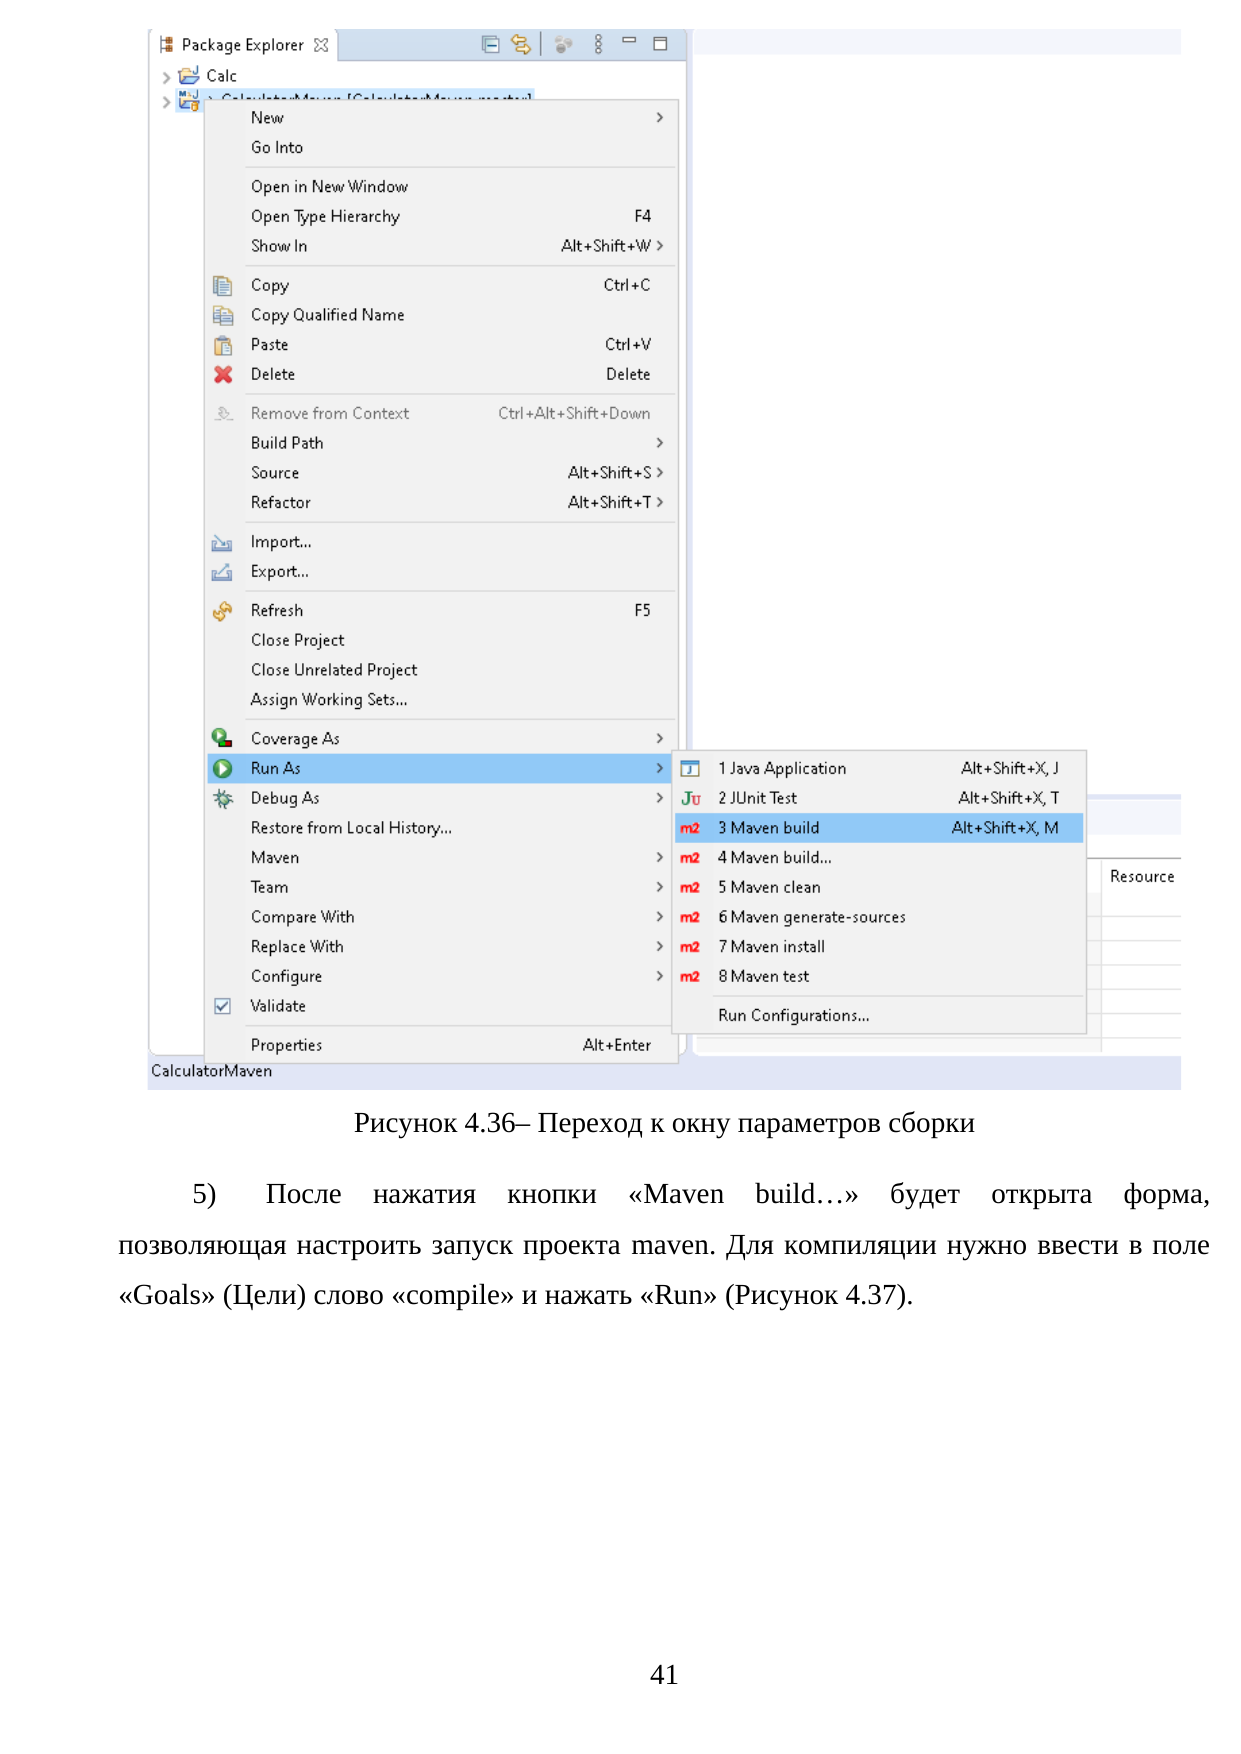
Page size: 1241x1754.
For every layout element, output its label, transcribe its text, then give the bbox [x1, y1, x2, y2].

text Рисунок 4.36– Переход к окну параметров сборки [118, 1105, 1211, 1139]
list После нажатия кнопки «Maven build…» будет открыта форма, позволяющая настроить запуск проекта maven. Для компиляции нужно ввести в поле «Goals» (Цели) слово «compile» и нажать «Run» (Рисунок 4.37). [118, 1176, 1211, 1311]
